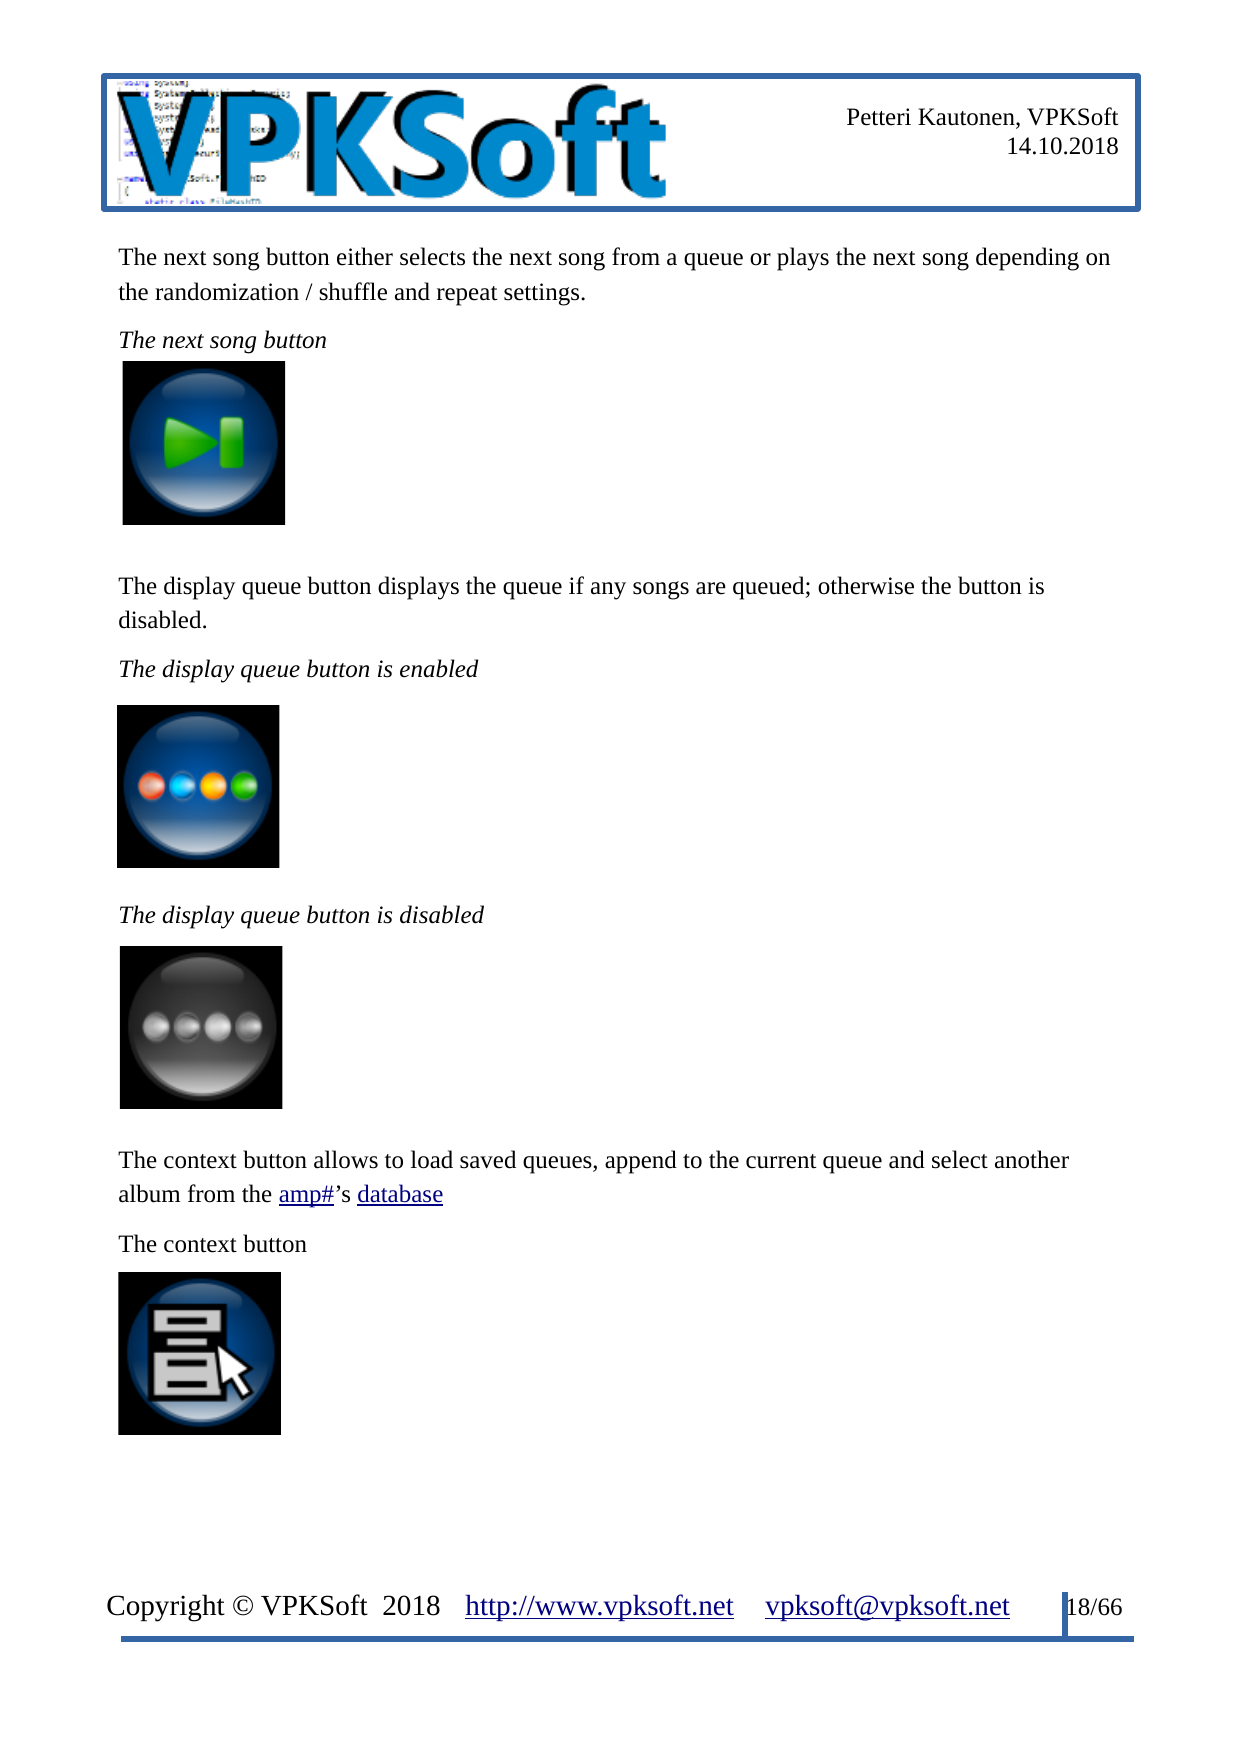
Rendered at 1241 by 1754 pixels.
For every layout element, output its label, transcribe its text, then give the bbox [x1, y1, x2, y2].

text The context button [118, 1229, 1122, 1257]
picture [117, 705, 280, 868]
picture [116, 81, 672, 204]
picture [118, 1272, 281, 1435]
text The next song button [118, 326, 1122, 354]
text The display queue button displays the queue if any songs are queued; otherwise the button is disabled. [118, 571, 1122, 634]
text The context button allows to load saved queues, append to the current queue and select another album from the amp#’s database [118, 1145, 1122, 1208]
picture [122, 361, 286, 525]
text The display queue button is disabled [118, 900, 1122, 928]
text The display queue button is enabled [118, 654, 1122, 683]
text The next song button either selects the next song from a queue or plays the next song depending on the randomization / shuffle and repeat settings. [118, 242, 1122, 305]
picture [119, 946, 283, 1109]
